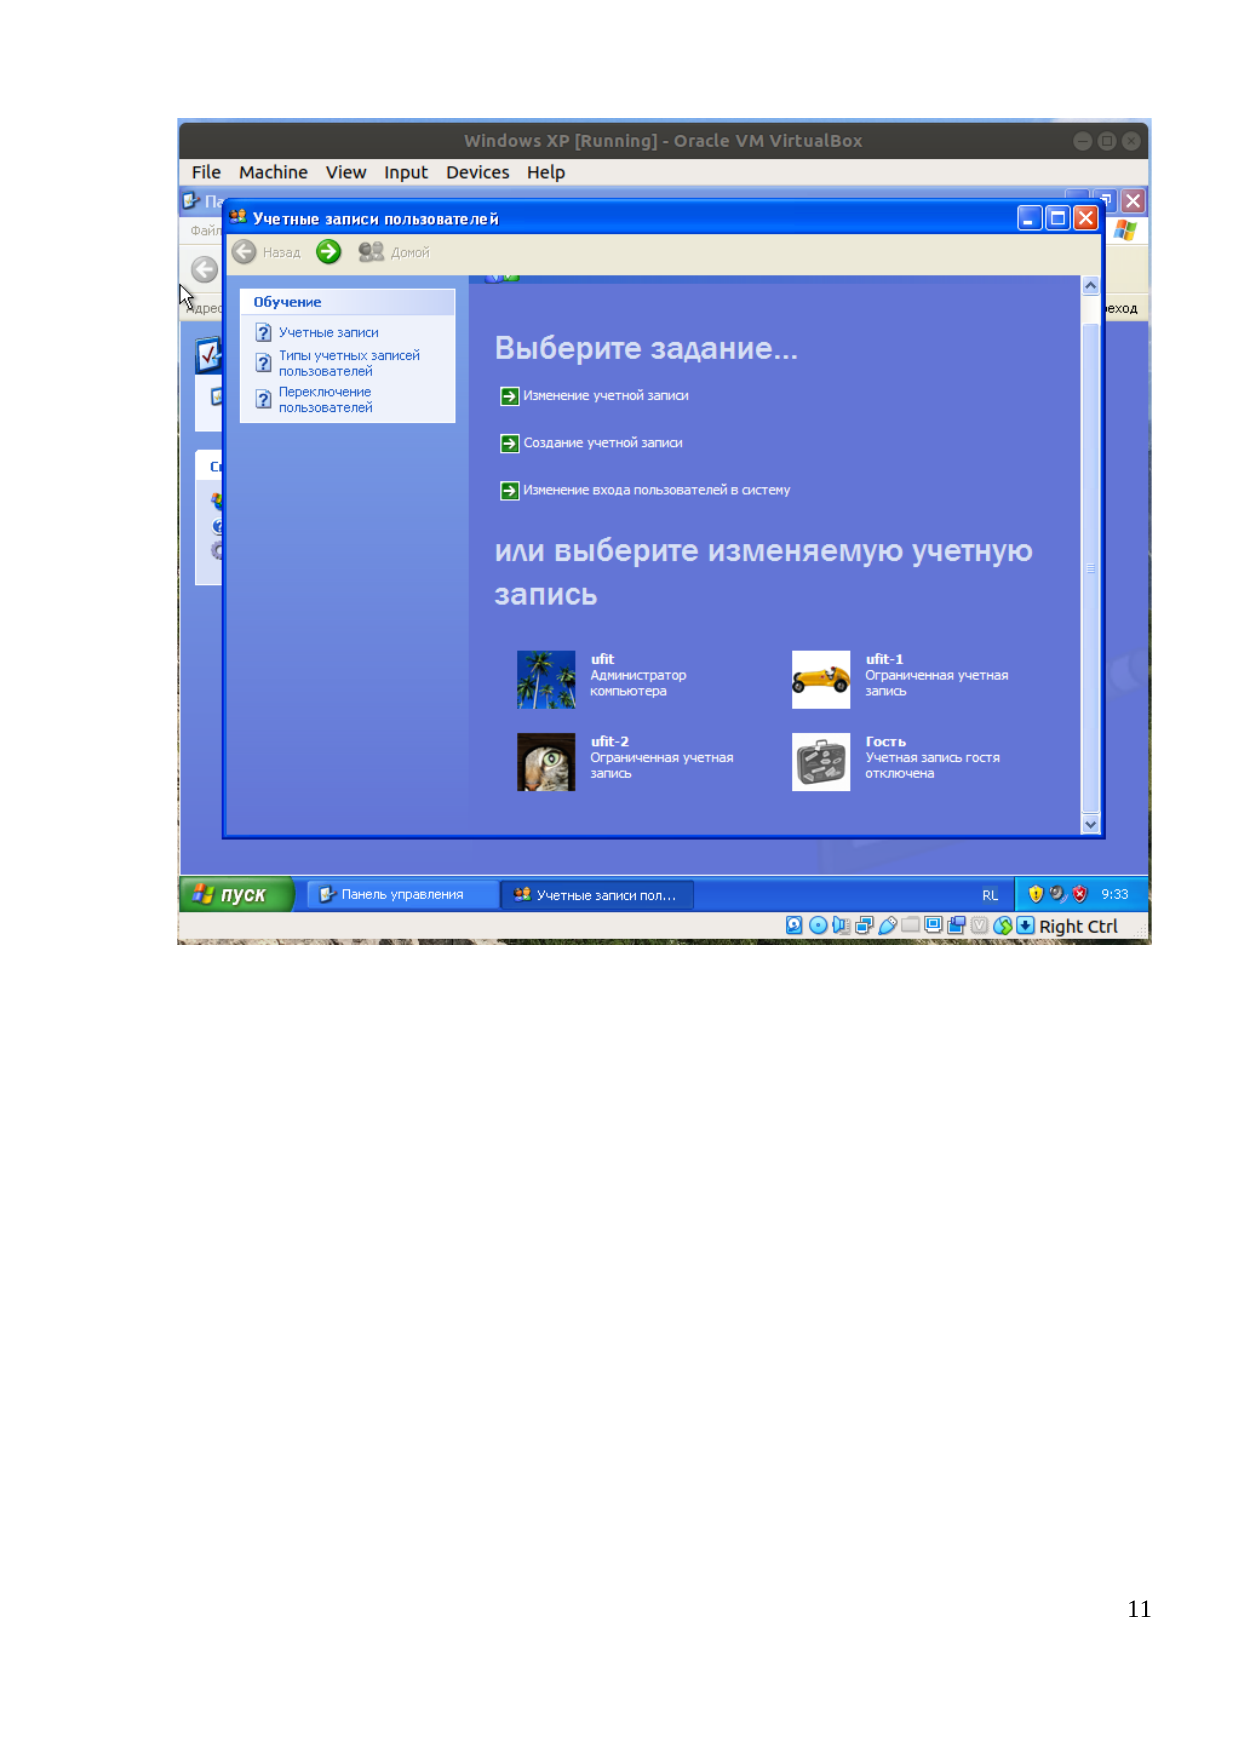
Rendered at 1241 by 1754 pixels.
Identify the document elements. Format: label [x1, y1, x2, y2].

picture [177, 118, 1152, 945]
